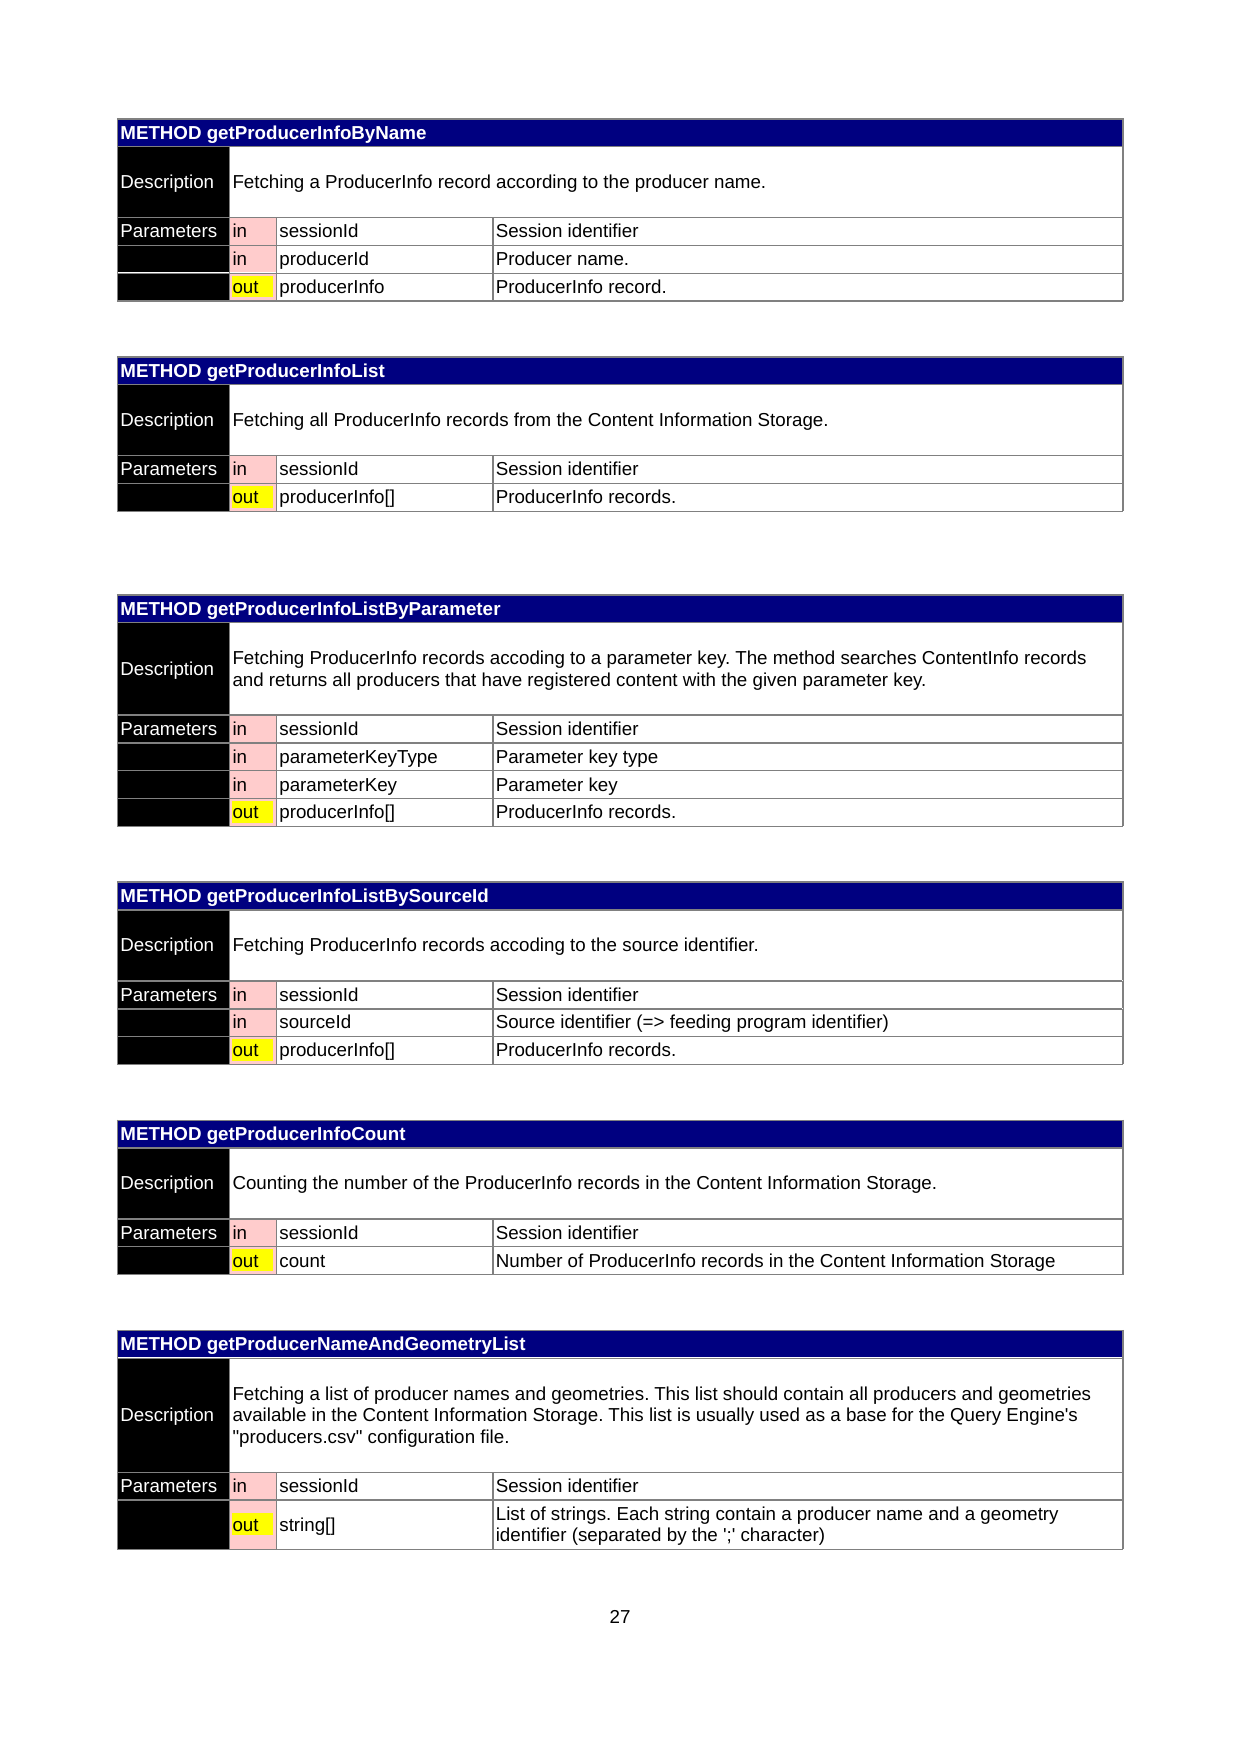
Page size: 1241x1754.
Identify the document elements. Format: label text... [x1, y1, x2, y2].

table_cell out [230, 484, 276, 511]
table_cell Description [118, 147, 229, 217]
table_cell Counting the number of the ProducerInfo records in the Content Information Storage. [230, 1149, 1122, 1218]
table_header METHOD getProducerInfoCount [118, 1121, 1122, 1147]
table_cell Parameters [118, 1220, 229, 1246]
table_cell Description [118, 623, 229, 714]
table_cell sessionId [277, 716, 492, 742]
table_cell Parameters [118, 716, 229, 742]
table_cell parameterKey [277, 771, 492, 798]
table_cell out [230, 274, 276, 300]
table_cell [118, 1010, 229, 1036]
table_cell Source identifier (=> feeding program identifier) [494, 1010, 1122, 1036]
table_cell Description [118, 1149, 229, 1218]
table_cell ProducerInfo records. [494, 1037, 1122, 1064]
table_cell Description [118, 1359, 229, 1472]
table_cell Parameter key [494, 771, 1122, 798]
table_cell Session identifier [494, 1220, 1122, 1246]
table_cell [118, 1037, 229, 1064]
table_cell sessionId [277, 218, 492, 245]
table_cell Parameters [118, 1473, 229, 1499]
table_cell out [230, 1501, 276, 1549]
table_cell in [230, 744, 276, 770]
table_cell sessionId [277, 982, 492, 1008]
table_cell Producer name. [494, 246, 1122, 272]
table_cell count [277, 1247, 492, 1274]
table_cell producerInfo[] [277, 484, 492, 511]
table_cell in [230, 456, 276, 483]
table_cell producerInfo [277, 274, 492, 300]
table_cell Description [118, 911, 229, 980]
table_cell producerInfo[] [277, 799, 492, 826]
table_header METHOD getProducerNameAndGeometryList [118, 1331, 1122, 1357]
table_cell Parameters [118, 218, 229, 245]
table_cell in [230, 1473, 276, 1499]
table_cell string[] [277, 1501, 492, 1549]
table_cell ProducerInfo records. [494, 799, 1122, 826]
table_cell Fetching ProducerInfo records accoding to a parameter key. The method searches ContentInfo records and returns all producers that have registered content with the given parameter key. [230, 623, 1122, 714]
table_cell Session identifier [494, 1473, 1122, 1499]
table_cell Fetching a list of producer names and geometries. This list should contain all producers and geometries available in the Content Information Storage. This list is usually used as a base for the Query Engine's "producers.csv" configuration file. [230, 1359, 1122, 1472]
table_header METHOD getProducerInfoByName [118, 120, 1122, 146]
table_cell sessionId [277, 1220, 492, 1246]
table_cell in [230, 1220, 276, 1246]
table_cell ProducerInfo record. [494, 274, 1122, 300]
table_cell in [230, 218, 276, 245]
table_cell Fetching ProducerInfo records accoding to the source identifier. [230, 911, 1122, 980]
table_cell ProducerInfo records. [494, 484, 1122, 511]
table_cell out [230, 799, 276, 826]
table_header METHOD getProducerInfoList [118, 358, 1122, 384]
table_cell [118, 274, 229, 300]
table_cell Parameters [118, 982, 229, 1008]
table_cell [118, 771, 229, 798]
table_cell sessionId [277, 456, 492, 483]
table_cell [118, 246, 229, 272]
table_cell [118, 484, 229, 511]
table_cell in [230, 771, 276, 798]
table_cell producerInfo[] [277, 1037, 492, 1064]
table_cell Session identifier [494, 456, 1122, 483]
table_cell sessionId [277, 1473, 492, 1499]
table_cell Description [118, 385, 229, 455]
table_cell Session identifier [494, 716, 1122, 742]
table_cell parameterKeyType [277, 744, 492, 770]
table_cell Parameters [118, 456, 229, 483]
table_cell Parameter key type [494, 744, 1122, 770]
table_cell Number of ProducerInfo records in the Content Information Storage [494, 1247, 1122, 1274]
table_cell [118, 799, 229, 826]
table_header METHOD getProducerInfoListByParameter [118, 596, 1122, 622]
table_cell Session identifier [494, 218, 1122, 245]
table_cell in [230, 982, 276, 1008]
table_cell Fetching all ProducerInfo records from the Content Information Storage. [230, 385, 1122, 455]
table_header METHOD getProducerInfoListBySourceId [118, 883, 1122, 909]
table_cell [118, 744, 229, 770]
table_cell out [230, 1247, 276, 1274]
table_cell [118, 1501, 229, 1549]
table_cell in [230, 246, 276, 272]
table_cell List of strings. Each string contain a producer name and a geometry identifier (separated by the ';' character) [494, 1501, 1122, 1549]
table_cell in [230, 716, 276, 742]
table_cell out [230, 1037, 276, 1064]
table_cell Session identifier [494, 982, 1122, 1008]
table_cell in [230, 1010, 276, 1036]
table_cell sourceId [277, 1010, 492, 1036]
table_cell [118, 1247, 229, 1274]
table_cell Fetching a ProducerInfo record according to the producer name. [230, 147, 1122, 217]
table_cell producerId [277, 246, 492, 272]
